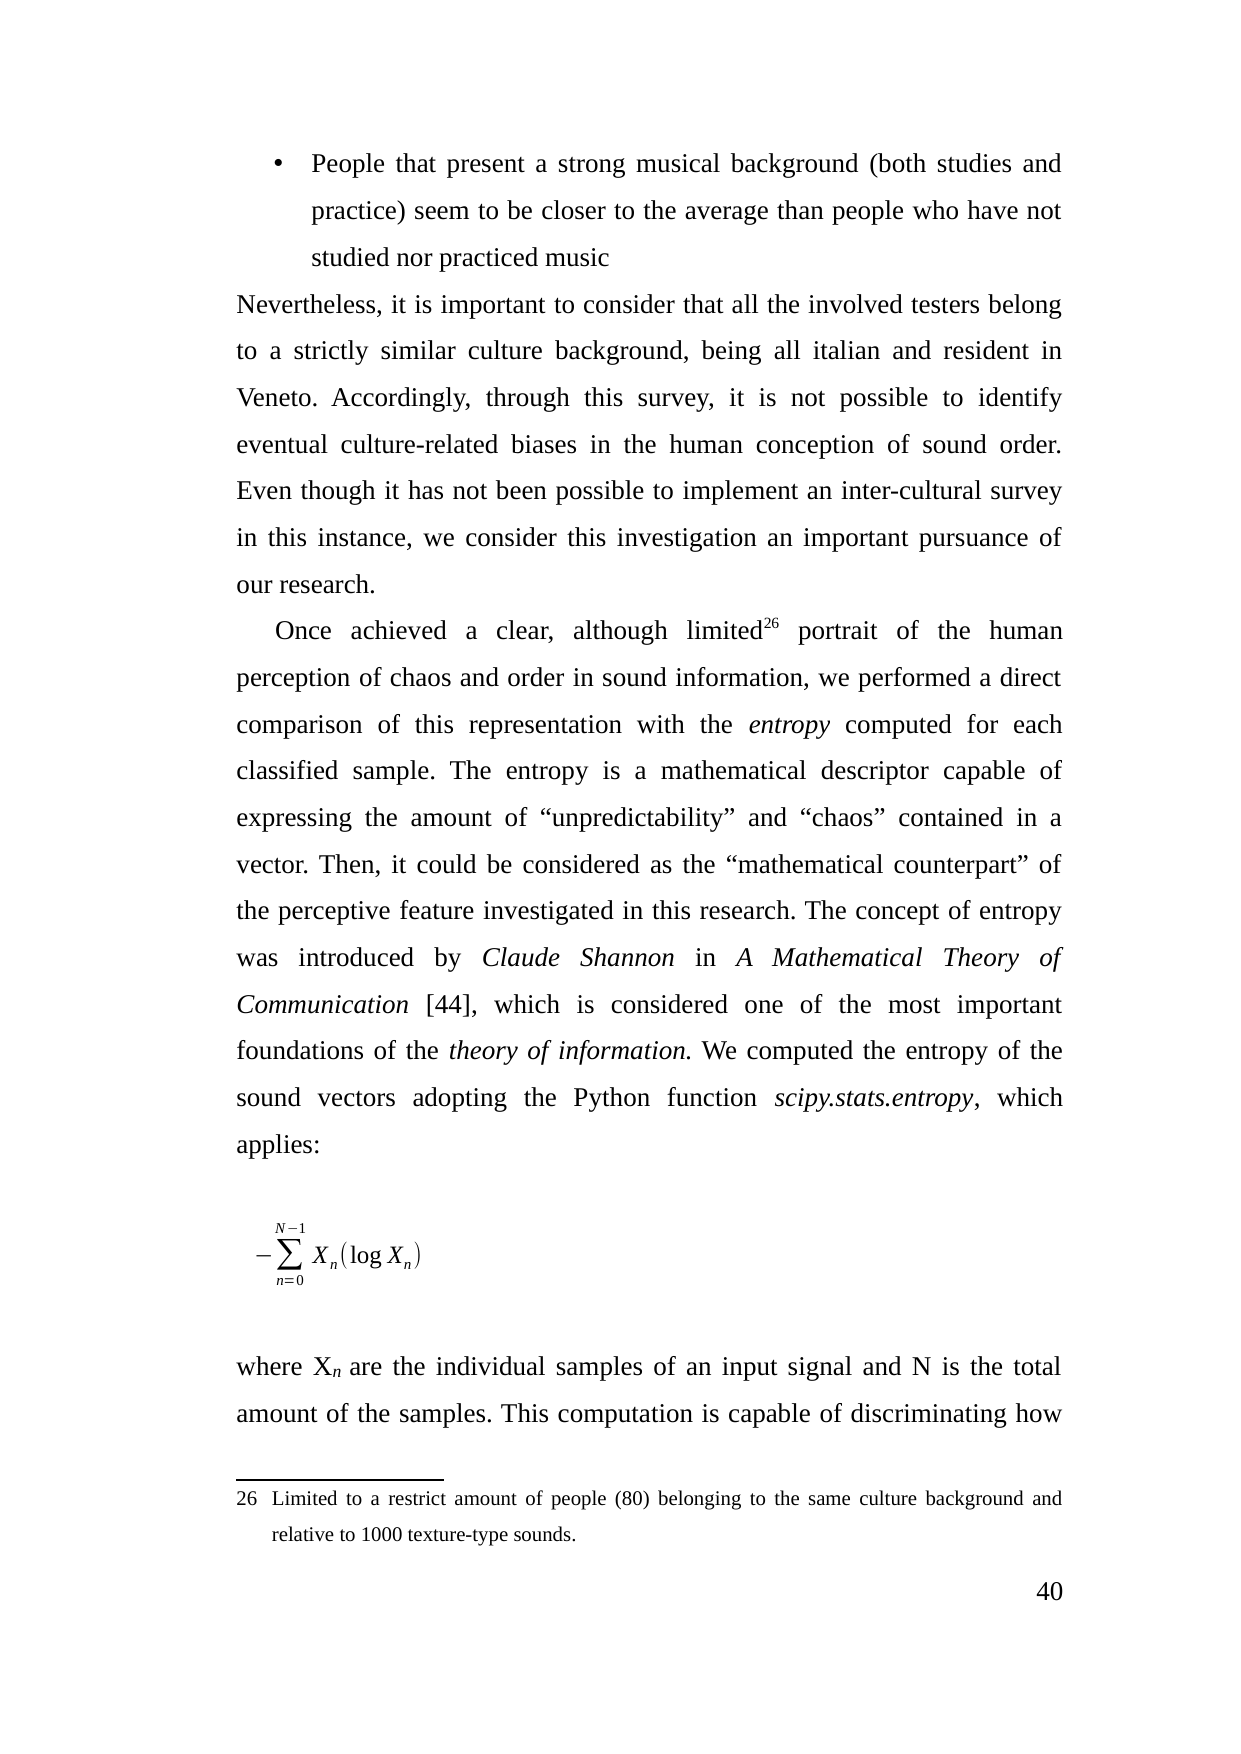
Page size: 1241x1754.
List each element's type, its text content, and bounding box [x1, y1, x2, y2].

text Once achieved a clear, although limited portrait of the human perception of chaos and order in sound information, we performed a direct comparison of this representation with the entropy computed for each classified sample. The entropy is a mathematical descriptor capable of expressing the amount of “unpredictability” and “chaos” contained in a vector. Then, it could be considered as the “mathematical counterpart” of the perceptive feature investigated in this research. The concept of entropy was introduced by Claude Shannon in A Mathematical Theory of Communication [44], which is considered one of the most important foundations of the theory of information. We computed the entropy of the sound vectors adopting the Python function scipy.stats.entropy, which applies: [236, 614, 1063, 1159]
text Limited to a restrict amount of people (80) belonging to the same culture background and relative to 1000 texture-type sounds. [236, 1486, 1063, 1546]
list People that present a strong musical background (both studies and practice) seem to be closer to the average than people who have not studied nor practiced music [274, 148, 1063, 272]
text Nevertheless, it is important to consider that all the involved testers belong to a strictly similar culture background, being all italian and resident in Veneto. Accordingly, through this survey, it is not possible to identify eventual culture-related biases in the human conception of sound order. Even though it has not been possible to implement an inter-cultural survey in this instance, we consider this investigation an important pursuance of our research. [236, 288, 1063, 599]
text where Xn are the individual samples of an input signal and N is the total amount of the samples. This computation is capable of discriminating how [236, 1351, 1063, 1428]
